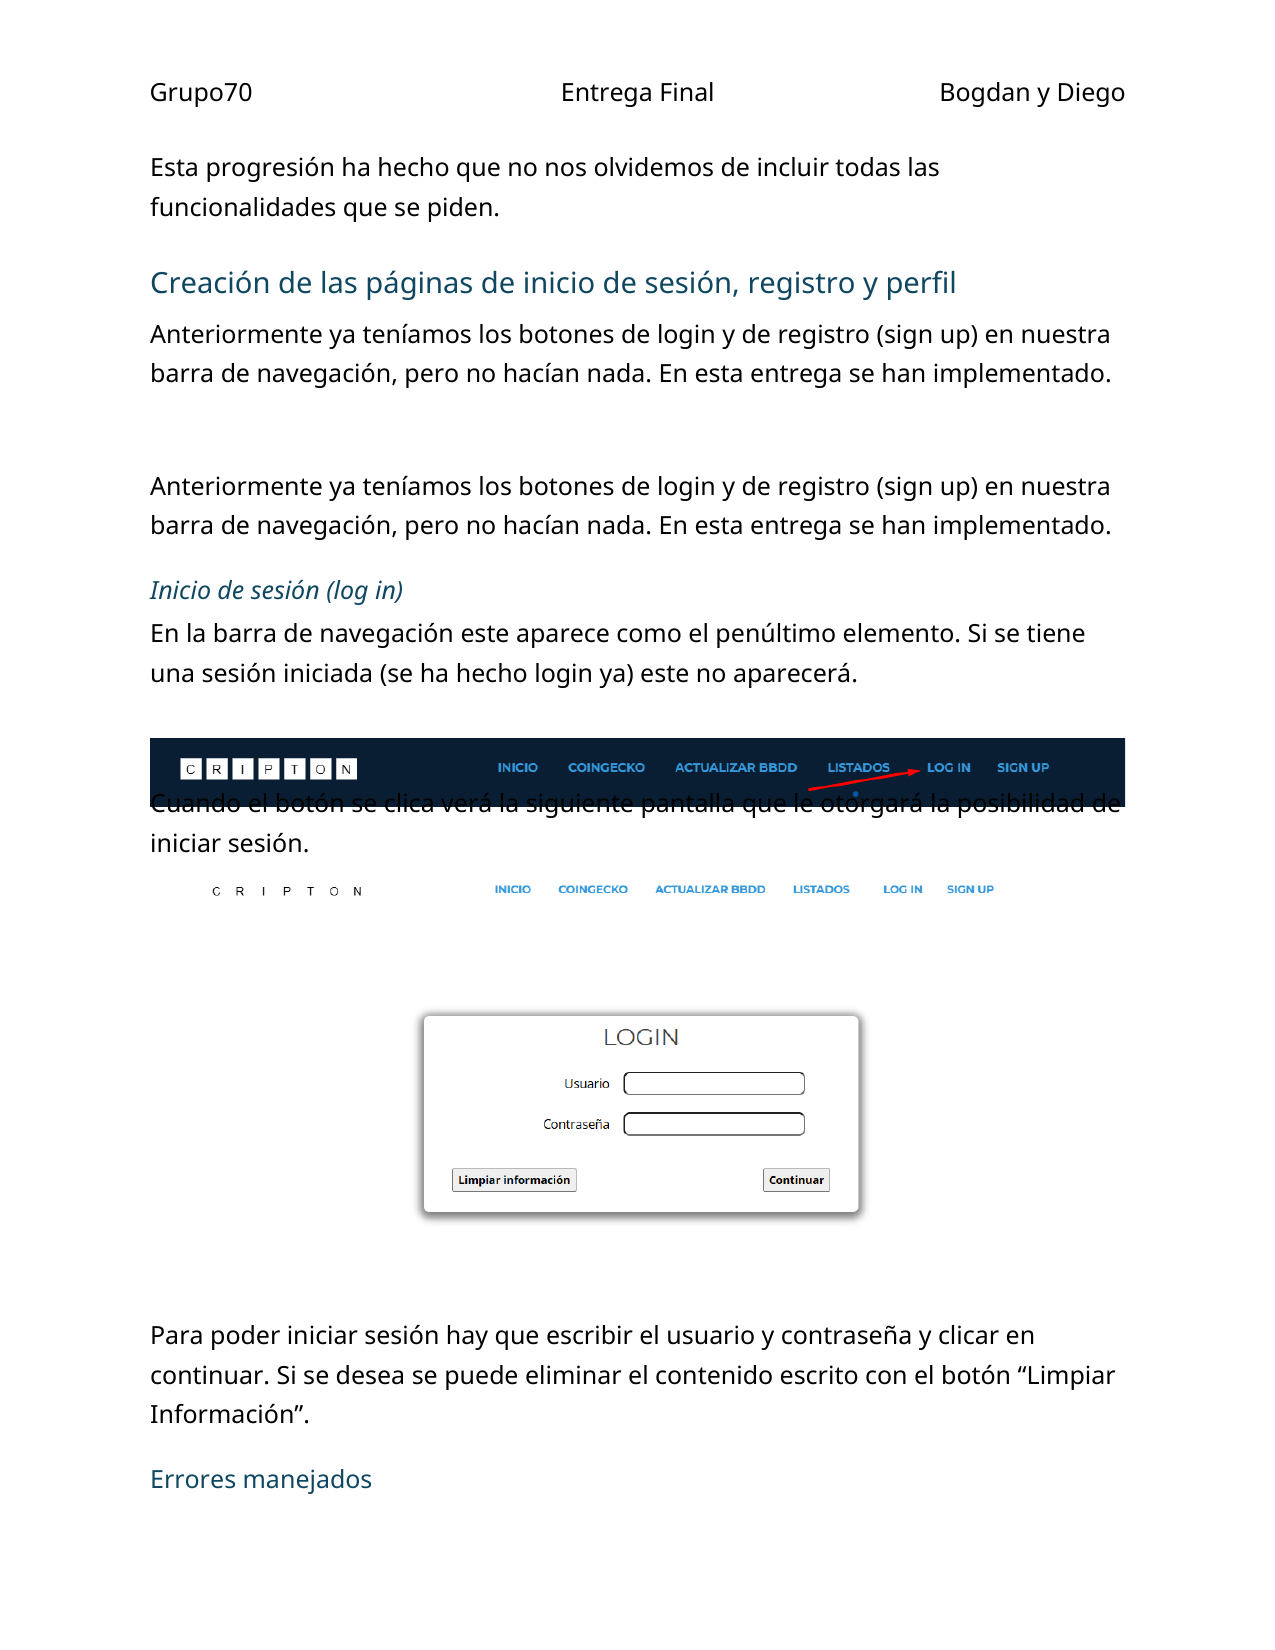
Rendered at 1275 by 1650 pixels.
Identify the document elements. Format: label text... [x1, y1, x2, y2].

subtitle Errores manejados [150, 1461, 1125, 1496]
text En la barra de navegación este aparece como el penúltimo elemento. Si se tiene una sesión iniciada (se ha hecho login ya) este no aparecerá. [150, 616, 1125, 689]
text Anteriormente ya teníamos los botones de login y de registro (sign up) en nuestra barra de navegación, pero no hacían nada. En esta entrega se han implementado. [150, 468, 1125, 542]
text Esta progresión ha hecho que no nos olvidemos de incluir todas las funcionalidades que se piden. [150, 150, 1125, 223]
text Cuando el botón se clica verá la siguiente pantalla que le otorgará la posibilidad de iniciar sesión. [150, 712, 1125, 738]
text Cuando el botón se clica verá la siguiente pantalla que le otorgará la posibilidad de iniciar sesión. [150, 807, 1125, 864]
text Para poder iniciar sesión hay que escribir el usuario y contraseña y clicar en continuar. Si se desea se puede eliminar el contenido escrito con el botón “Limpiar Información”. [150, 1318, 1125, 1431]
text Anteriormente ya teníamos los botones de login y de registro (sign up) en nuestra barra de navegación, pero no hacían nada. En esta entrega se han implementado. [150, 317, 1125, 390]
subtitle Inicio de sesión (log in) [150, 572, 1125, 606]
subtitle Creación de las páginas de inicio de sesión, registro y perfil [150, 262, 1125, 302]
